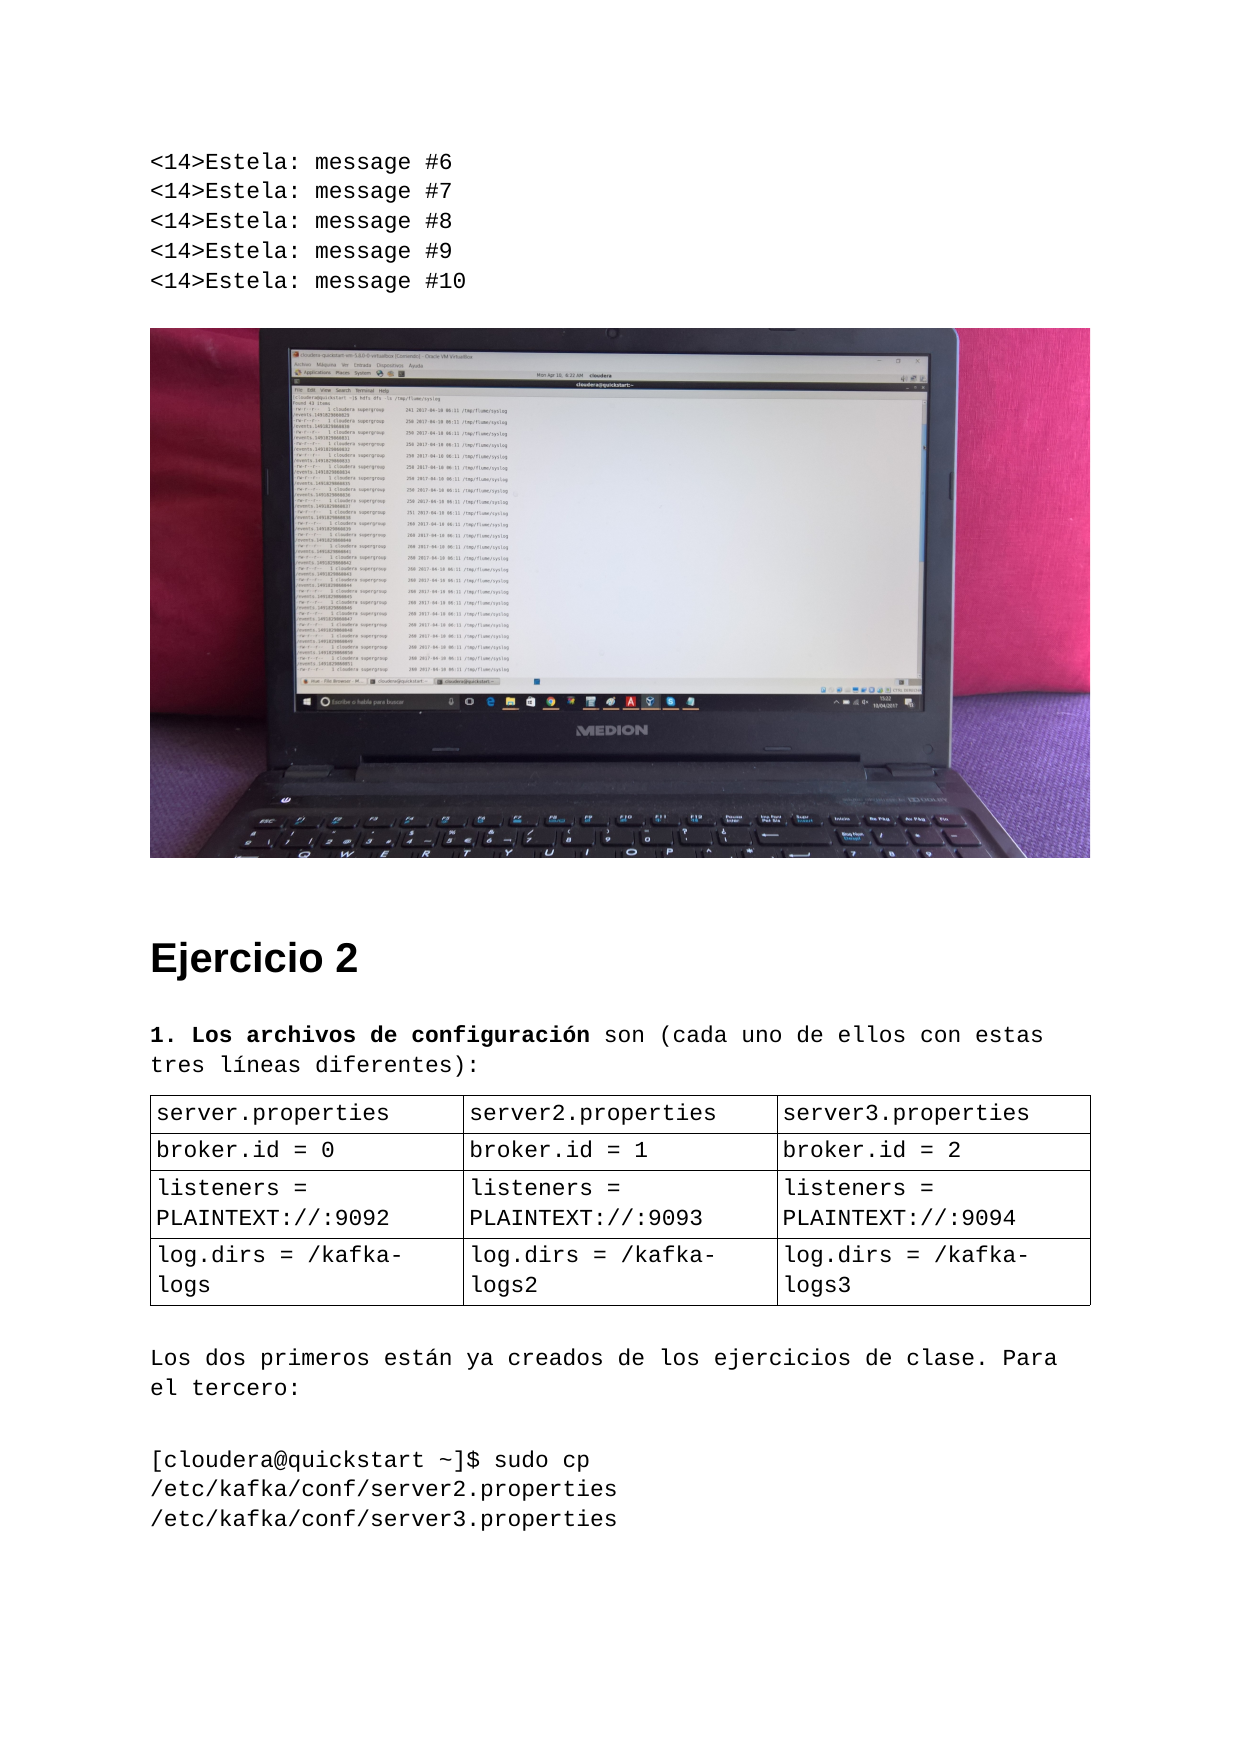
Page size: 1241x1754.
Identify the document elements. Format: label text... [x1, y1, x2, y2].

text <14>Estela: message #8 [150, 209, 1090, 236]
text <14>Estela: message #7 [150, 180, 1090, 206]
text <14>Estela: message #6 [150, 150, 1090, 176]
table_header server.properties [151, 1096, 463, 1133]
table_cell listeners = PLAINTEXT://:9093 [464, 1171, 777, 1238]
table_cell log.dirs = /kafka-logs2 [464, 1239, 777, 1305]
text Los dos primeros están ya creados de los ejercicios de clase. Para el tercero: [150, 1347, 1090, 1402]
table_cell log.dirs = /kafka-logs [151, 1239, 463, 1305]
text [cloudera@quickstart ~]$ sudo cp /etc/kafka/conf/server2.properties /etc/kafka/conf/server3.properties [150, 1448, 1090, 1533]
table_cell listeners = PLAINTEXT://:9092 [151, 1171, 463, 1238]
subtitle Ejercicio 2 [150, 934, 1090, 982]
table_cell broker.id = 1 [464, 1134, 777, 1170]
text 1. Los archivos de configuración son (cada uno de ellos con estas tres líneas diferentes): [150, 1023, 1090, 1079]
picture [150, 328, 1091, 858]
text <14>Estela: message #10 [150, 269, 1090, 295]
table_cell log.dirs = /kafka-logs3 [778, 1239, 1090, 1305]
table_cell broker.id = 2 [778, 1134, 1090, 1170]
table_header server2.properties [464, 1096, 777, 1133]
table_cell listeners = PLAINTEXT://:9094 [778, 1171, 1090, 1238]
table_cell broker.id = 0 [151, 1134, 463, 1170]
text <14>Estela: message #9 [150, 239, 1090, 265]
table_header server3.properties [778, 1096, 1090, 1133]
